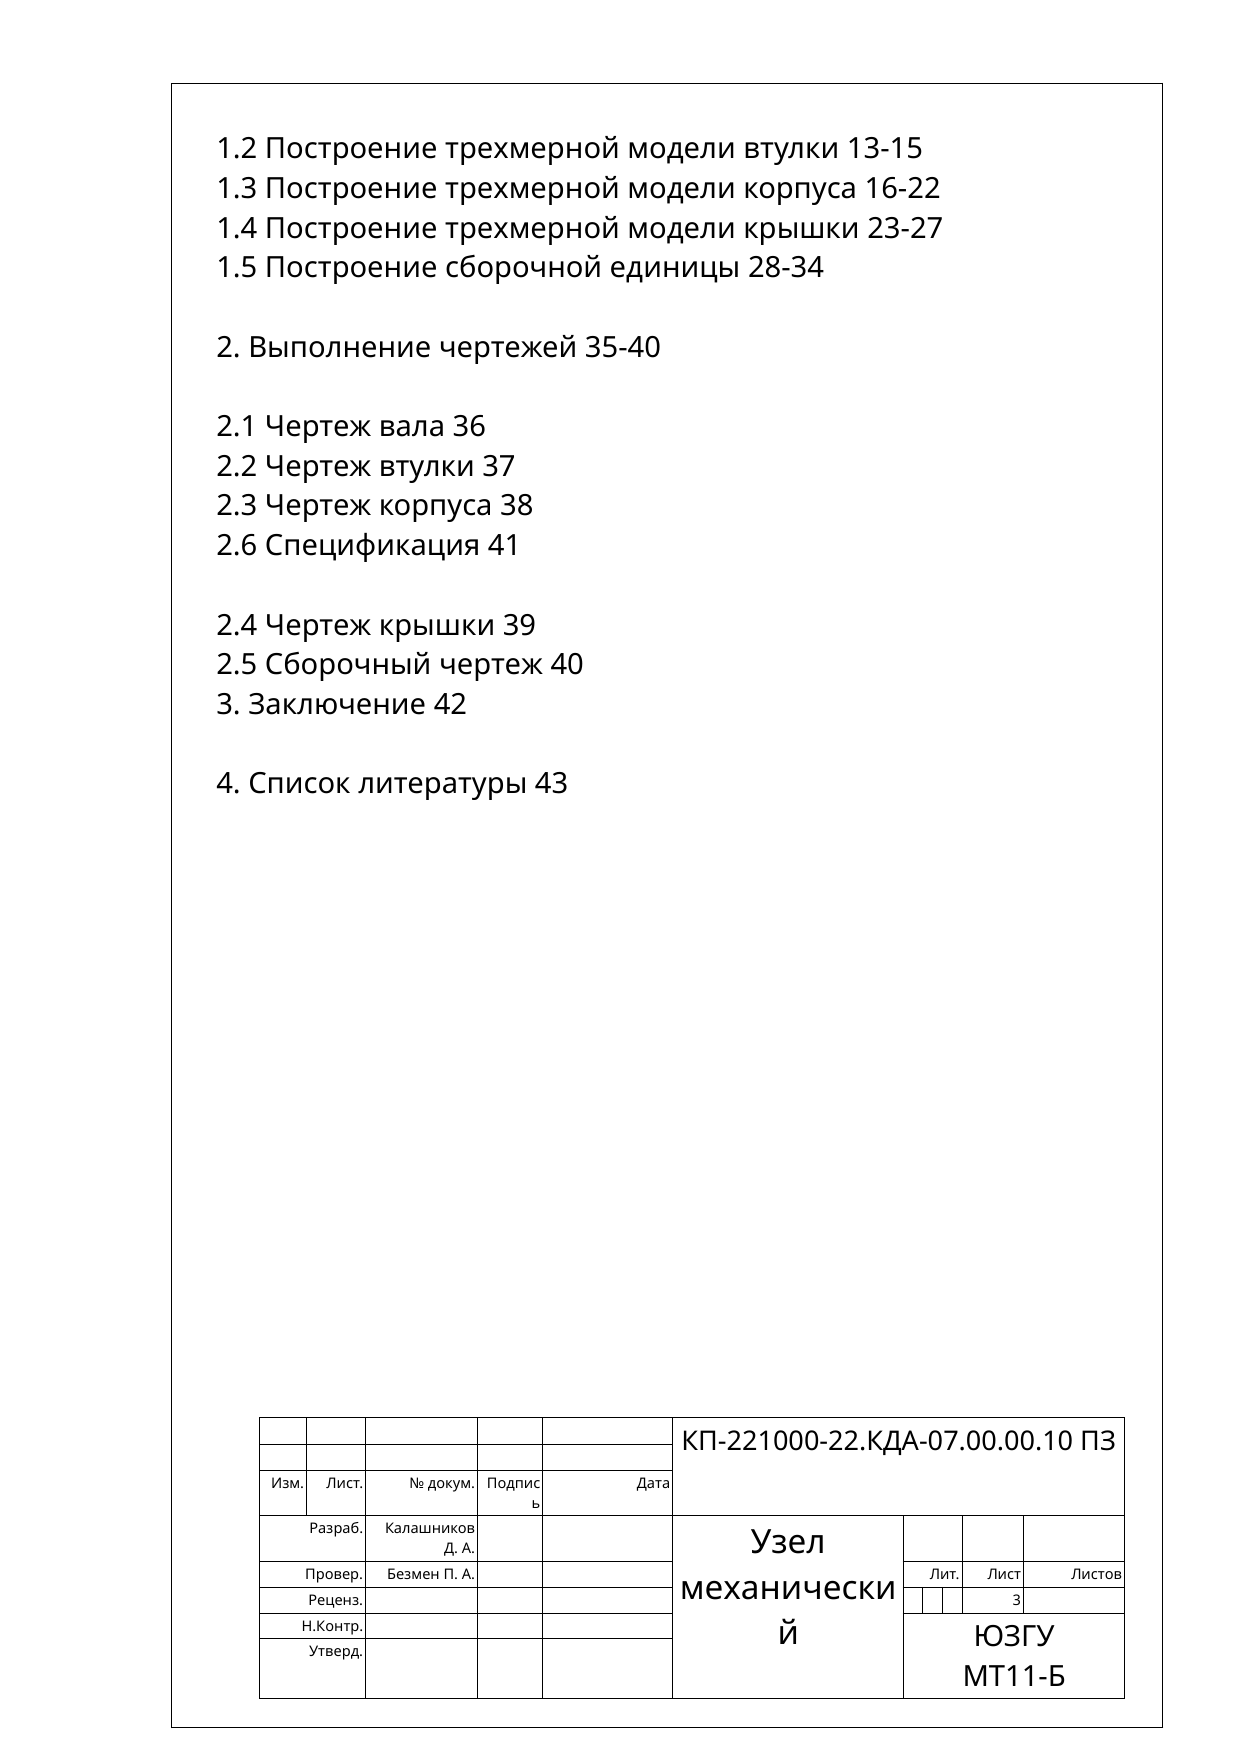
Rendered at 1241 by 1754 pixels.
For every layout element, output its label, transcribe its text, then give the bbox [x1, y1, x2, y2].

text 2.6 Спецификация 41 [216, 524, 1123, 564]
text 2.2 Чертеж втулки 37 [216, 445, 1123, 485]
text 1.2 Построение трехмерной модели втулки 13-15 [216, 127, 1123, 167]
text 2.4 Чертеж крышки 39 [216, 604, 1123, 643]
text 4. Список литературы 43 [216, 762, 1123, 802]
text 2.1 Чертеж вала 36 [216, 405, 1123, 445]
text 1.4 Построение трехмерной модели крышки 23-27 [216, 207, 1123, 247]
text 2. Выполнение чертежей 35-40 [216, 326, 1123, 366]
text 3. Заключение 42 [216, 683, 1123, 723]
text 2.5 Сборочный чертеж 40 [216, 643, 1123, 683]
text 1.3 Построение трехмерной модели корпуса 16-22 [216, 167, 1123, 207]
text 2.3 Чертеж корпуса 38 [216, 485, 1123, 524]
text 1.5 Построение сборочной единицы 28-34 [216, 247, 1123, 286]
